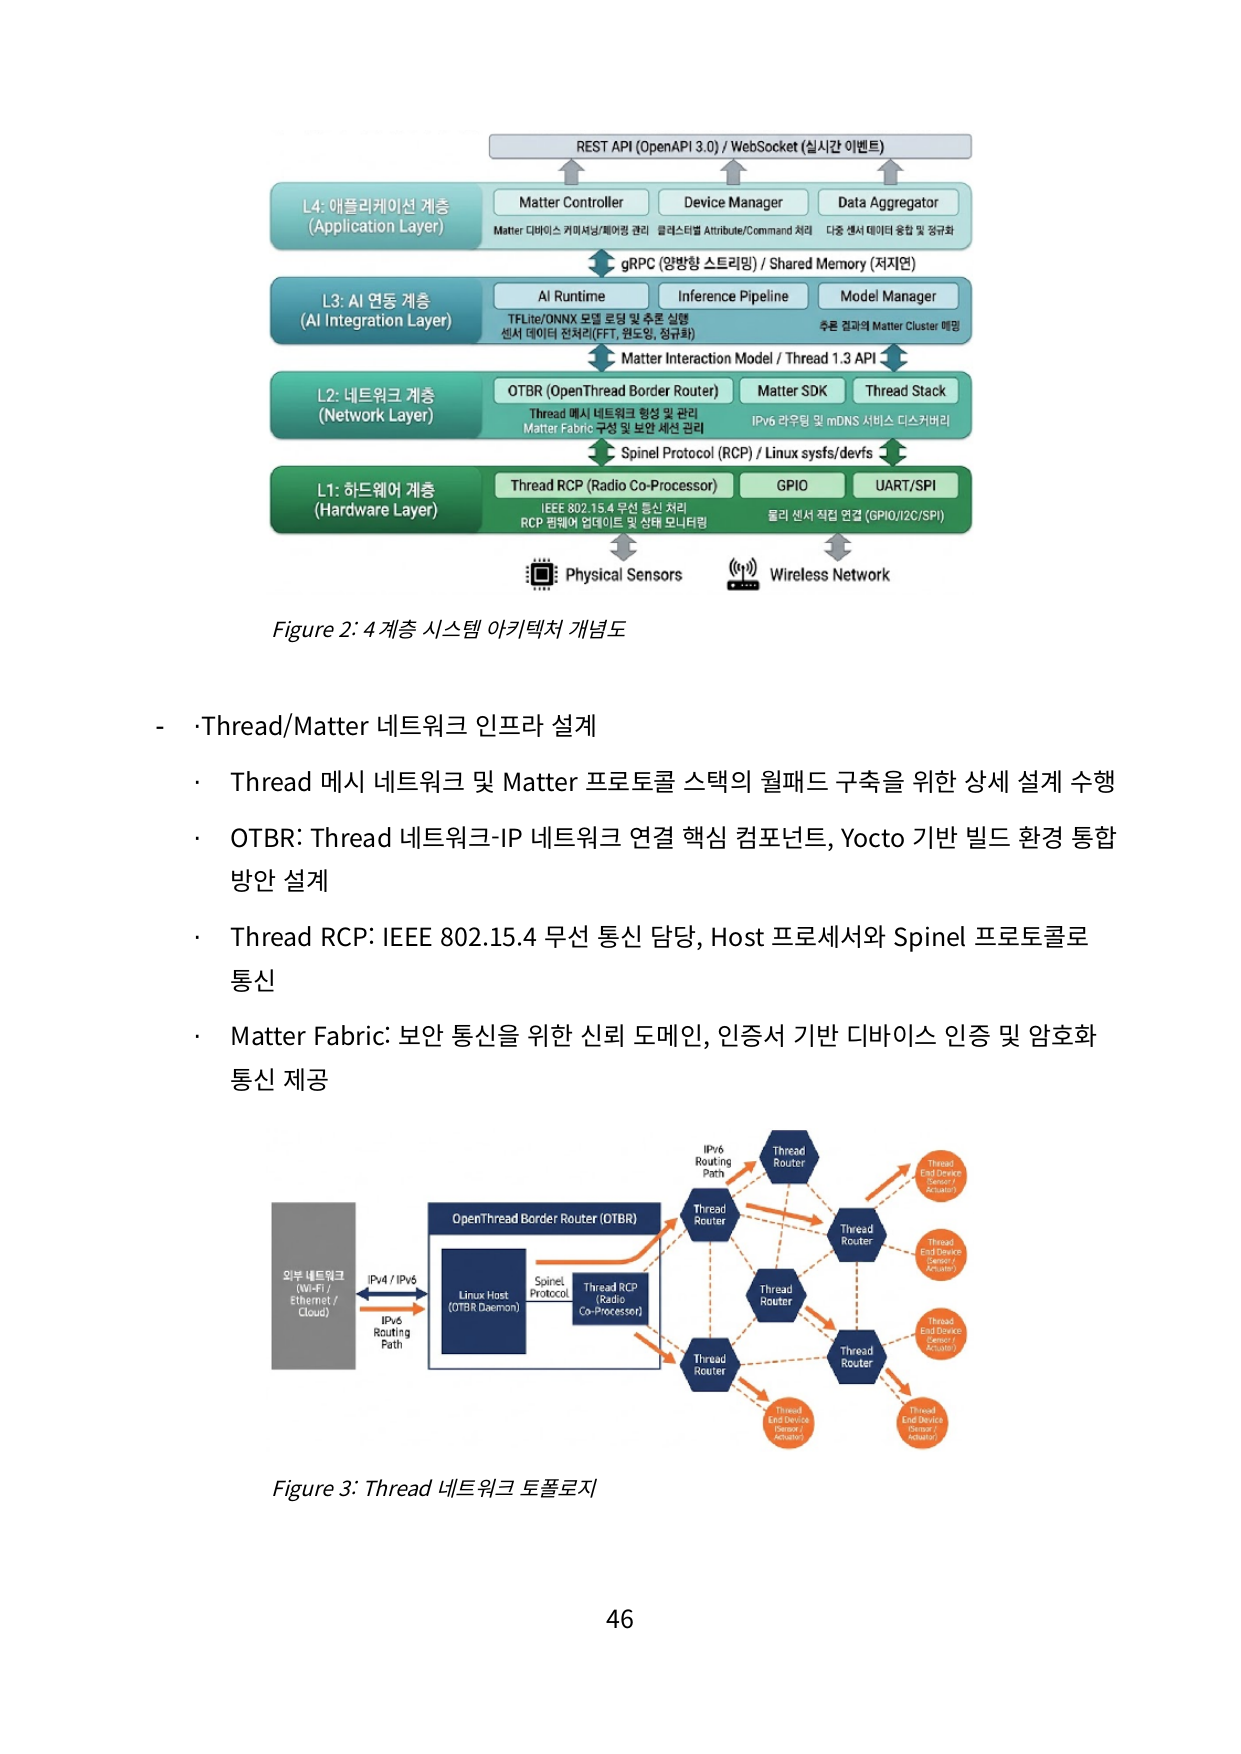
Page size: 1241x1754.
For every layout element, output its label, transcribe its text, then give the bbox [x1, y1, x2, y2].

list Thread 메시 네트워크 및 Matter 프로토콜 스택의 월패드 구축을 위한 상세 설계 수행 [193, 762, 1122, 798]
list Matter Fabric: 보안 통신을 위한 신뢰 도메인, 인증서 기반 디바이스 인증 및 암호화 통신 제공 [193, 1017, 1122, 1097]
list Thread RCP: IEEE 802.15.4 무선 통신 담당, Host 프로세서와 Spinel 프로토콜로 통신 [193, 917, 1122, 997]
list ⋅Thread/Matter 네트워크 인프라 설계 [156, 706, 1122, 742]
list Figure 11: 4계층 시스템 아키텍처 개념도 [266, 595, 974, 643]
list OTBR: Thread 네트워크-IP 네트워크 연결 핵심 컴포넌트, Yocto 기반 빌드 환경 통합 방안 설계 [193, 818, 1122, 898]
list Figure 12: Thread 네트워크 토폴로지 [266, 1455, 974, 1502]
